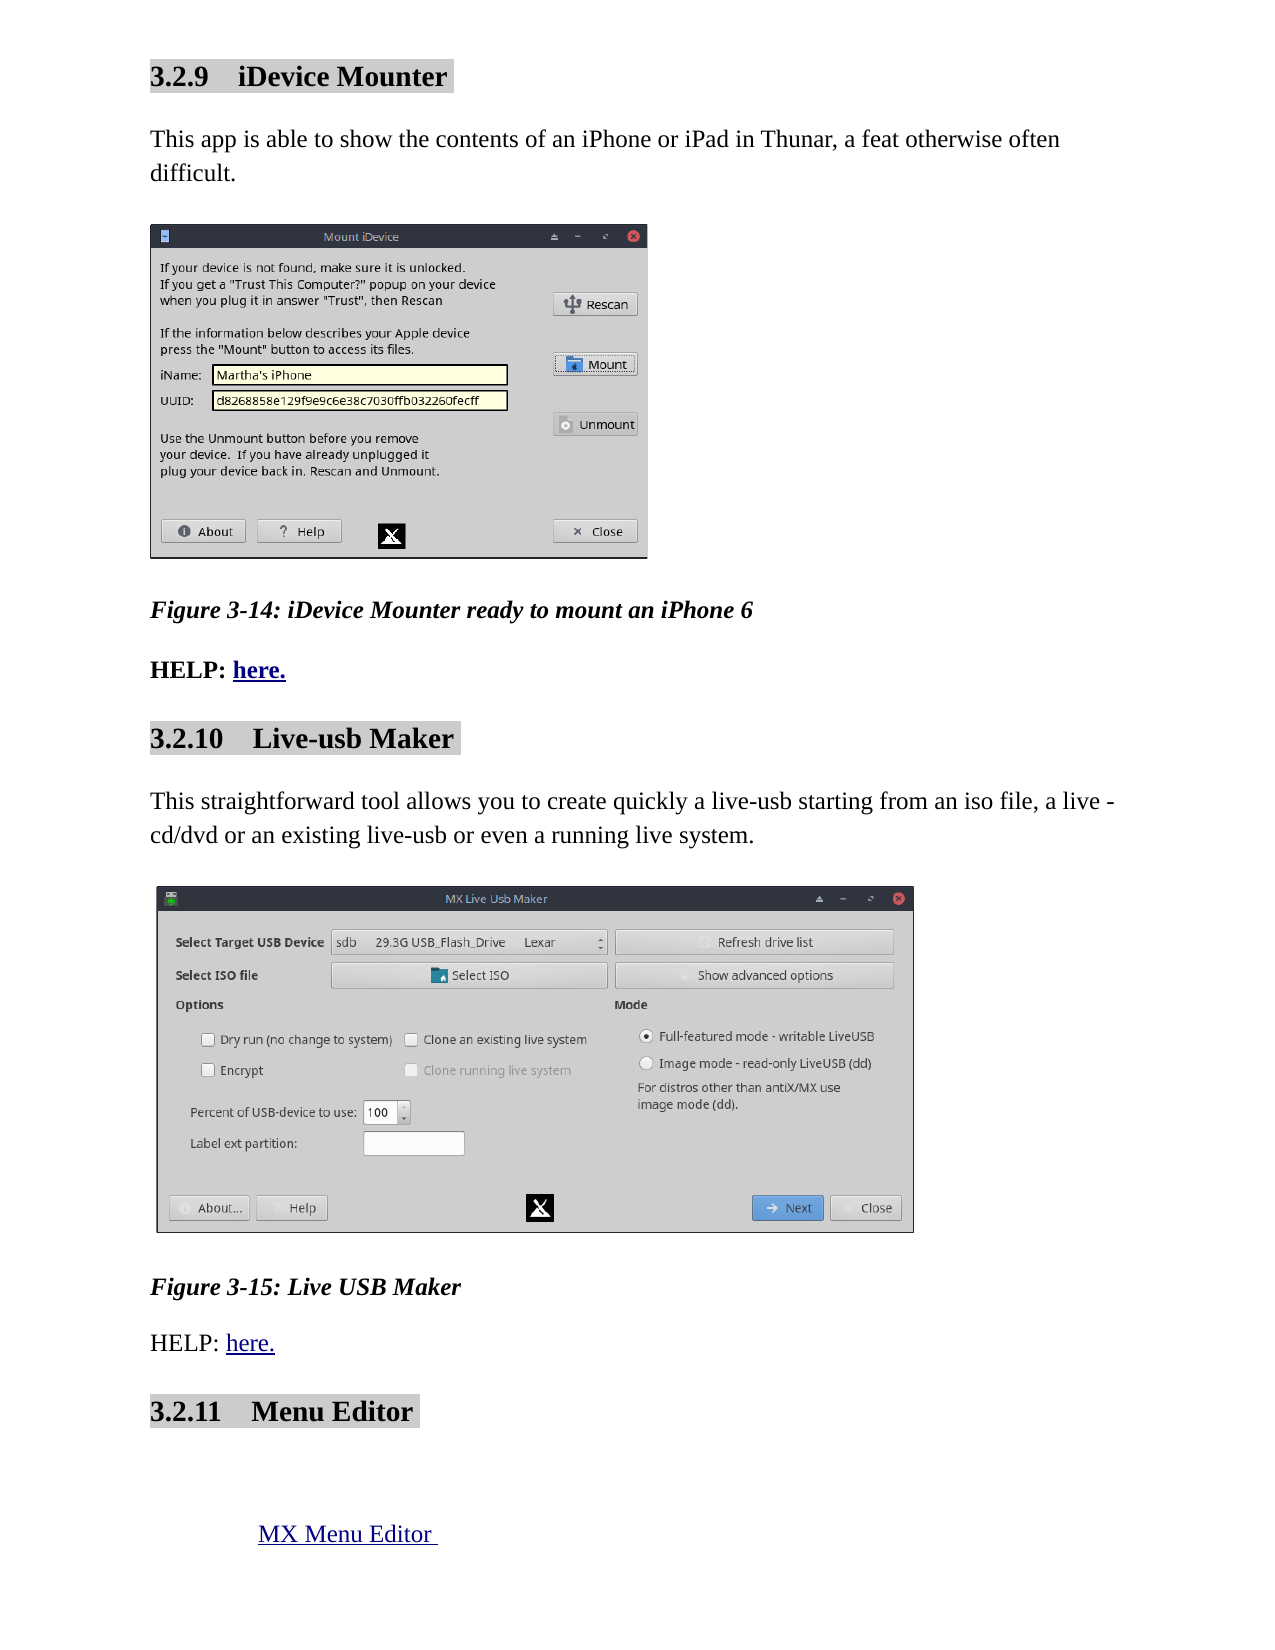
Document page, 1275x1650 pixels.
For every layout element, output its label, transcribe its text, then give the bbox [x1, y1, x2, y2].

subtitle 3.2.9 iDevice Mounter [454, 59, 1125, 93]
text Figure 3-14: iDevice Mounter ready to mount an iPhone 6 [150, 595, 1125, 624]
picture [156, 886, 914, 1233]
text Figure 3-15: Live USB Maker [150, 1272, 1125, 1300]
subtitle 3.2.10 Live-usb Maker [461, 721, 1125, 755]
picture [150, 224, 648, 559]
text This app is able to show the contents of an iPhone or iPad in Thunar, a feat otherwise often difficult. [150, 124, 1125, 187]
text HELP: here. [150, 1328, 1125, 1357]
text This straightforward tool allows you to create quickly a live-usb starting from an iso file, a live -cd/dvd or an existing live-usb or even a running live system. [150, 786, 1125, 849]
text HELP: here. [150, 655, 1125, 684]
subtitle 3.2.11 Menu Editor [420, 1394, 1125, 1428]
text MX Menu Editor [150, 1459, 1125, 1547]
